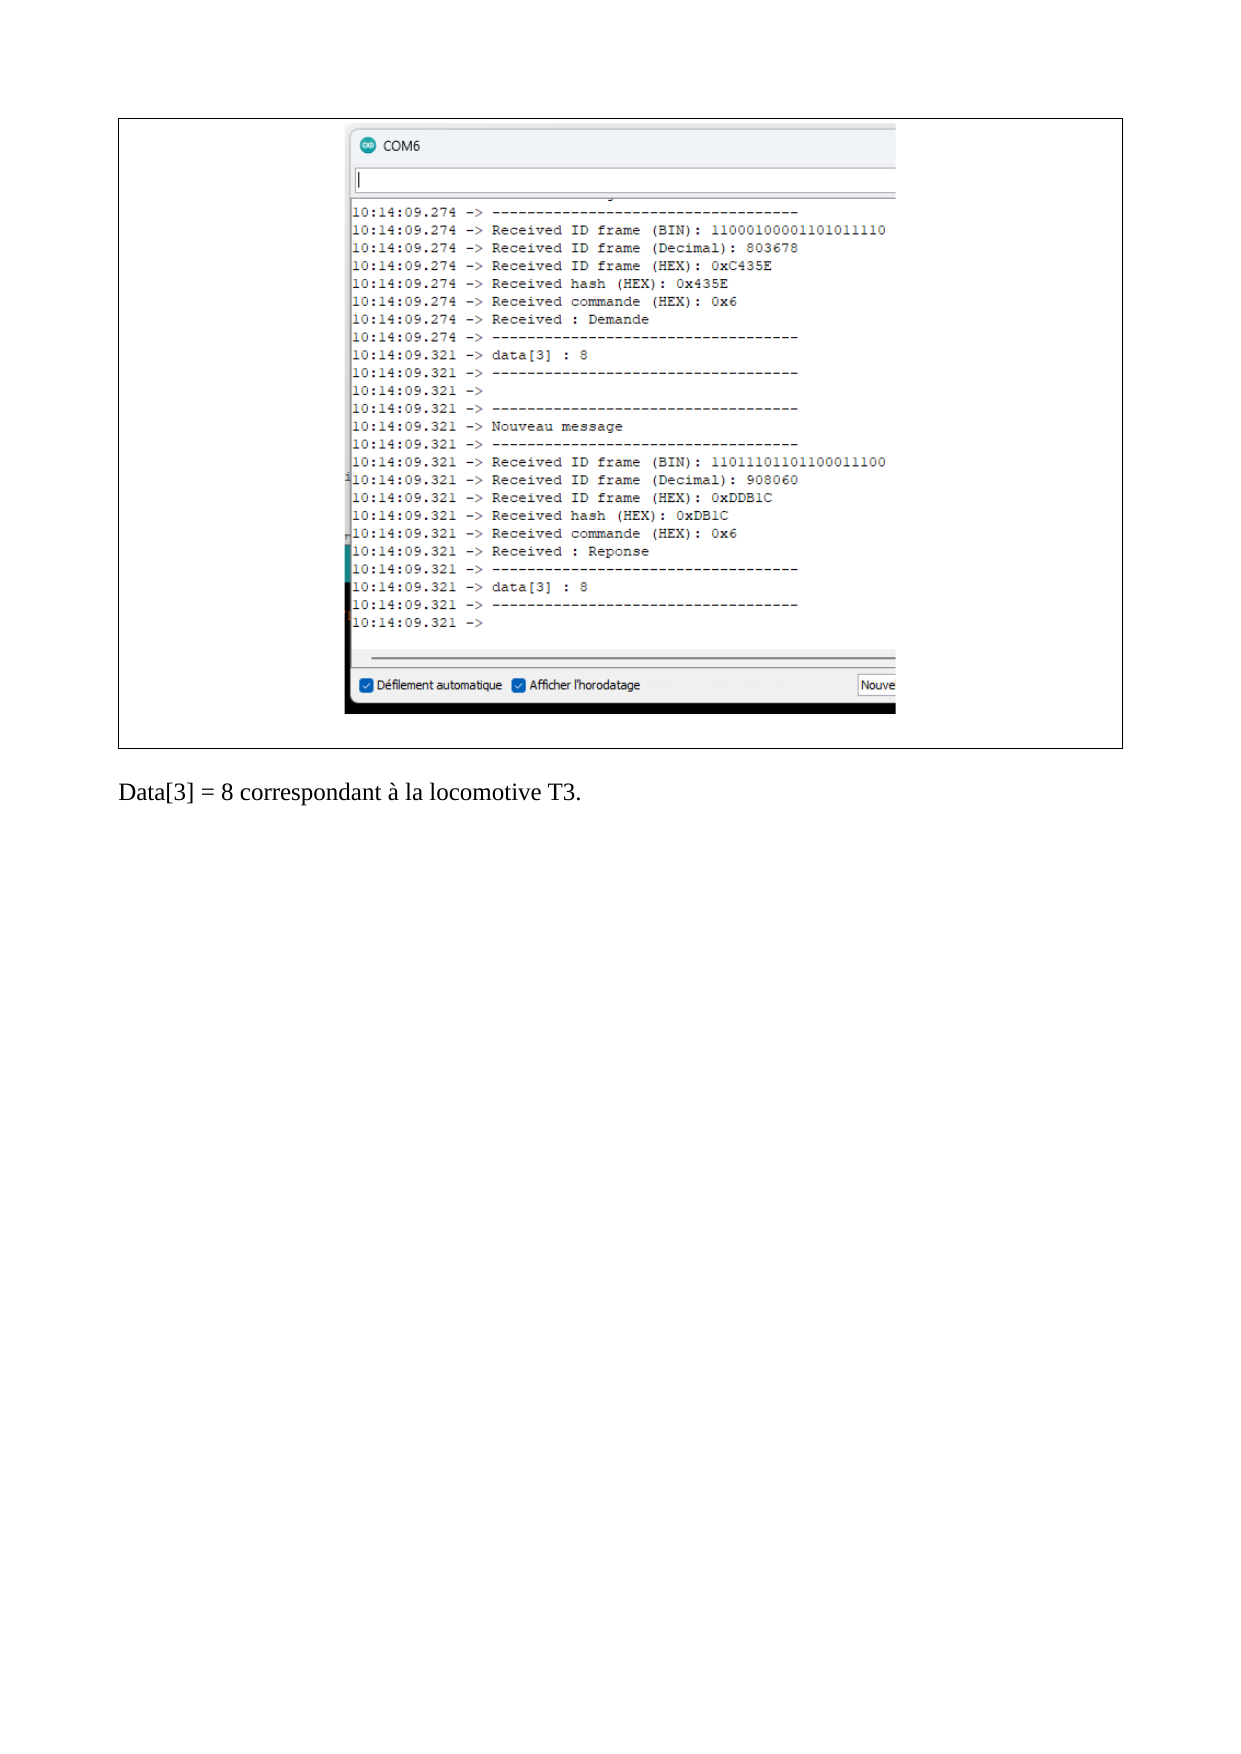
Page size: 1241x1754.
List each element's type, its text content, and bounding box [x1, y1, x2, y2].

picture [344, 123, 896, 714]
table_header [119, 119, 1122, 748]
text Data[3] = 8 correspondant à la locomotive T3. [118, 777, 1122, 806]
